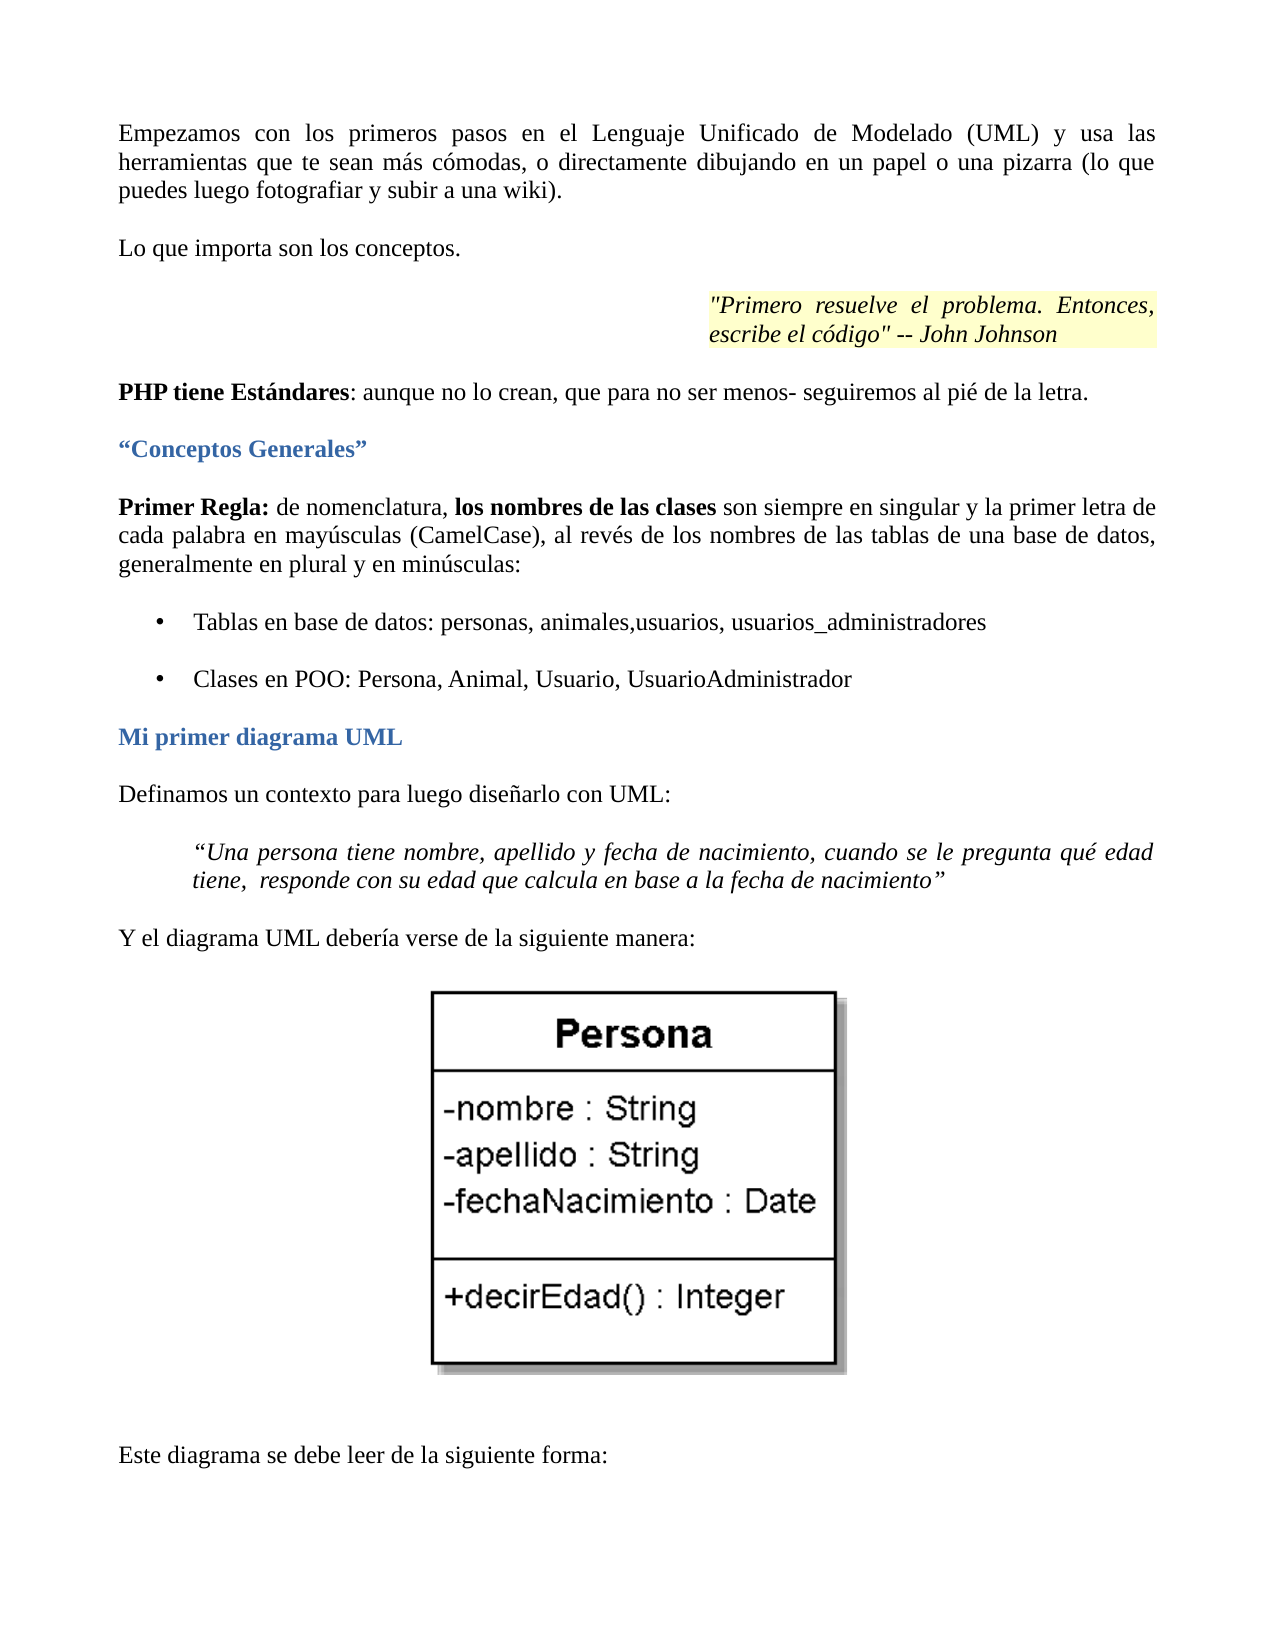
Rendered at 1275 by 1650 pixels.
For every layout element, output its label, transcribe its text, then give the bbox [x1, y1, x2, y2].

text “Una persona tiene nombre, apellido y fecha de nacimiento, cuando se le pregunta qué edad tiene, responde con su edad que calcula en base a la fecha de nacimiento” [192, 837, 1157, 894]
text Y el diagrama UML debería verse de la siguiente manera: [118, 923, 1157, 952]
text Este diagrama se debe leer de la siguiente forma: [118, 1441, 1157, 1469]
text Definamos un contexto para luego diseñarlo con UML: [118, 779, 1157, 808]
list Tablas en base de datos: personas, animales,usuarios, usuarios_administradores [156, 607, 1157, 636]
text “Conceptos Generales” [118, 434, 1157, 463]
text Empezamos con los primeros pasos en el Lenguaje Unificado de Modelado (UML) y usa las herramientas que te sean más cómodas, o directamente dibujando en un papel o una pizarra (lo que puedes luego fotografiar y subir a una wiki). [118, 118, 1157, 204]
list Clases en POO: Persona, Animal, Usuario, UsuarioAdministrador [156, 664, 1157, 693]
text Lo que importa son los conceptos. [118, 233, 1157, 262]
text Primer Regla: de nomenclatura, los nombres de las clases son siempre en singular y la primer letra de cada palabra en mayúsculas (CamelCase), al revés de los nombres de las tablas de una base de datos, generalmente en plural y en minúsculas: [118, 492, 1157, 578]
picture [420, 980, 855, 1383]
text PHP tiene Estándares: aunque no lo crean, que para no ser menos- seguiremos al pié de la letra. [118, 377, 1157, 406]
text "Primero resuelve el problema. Entonces, escribe el código" -- John Johnson [709, 291, 1157, 348]
text Mi primer diagrama UML [118, 722, 1157, 751]
